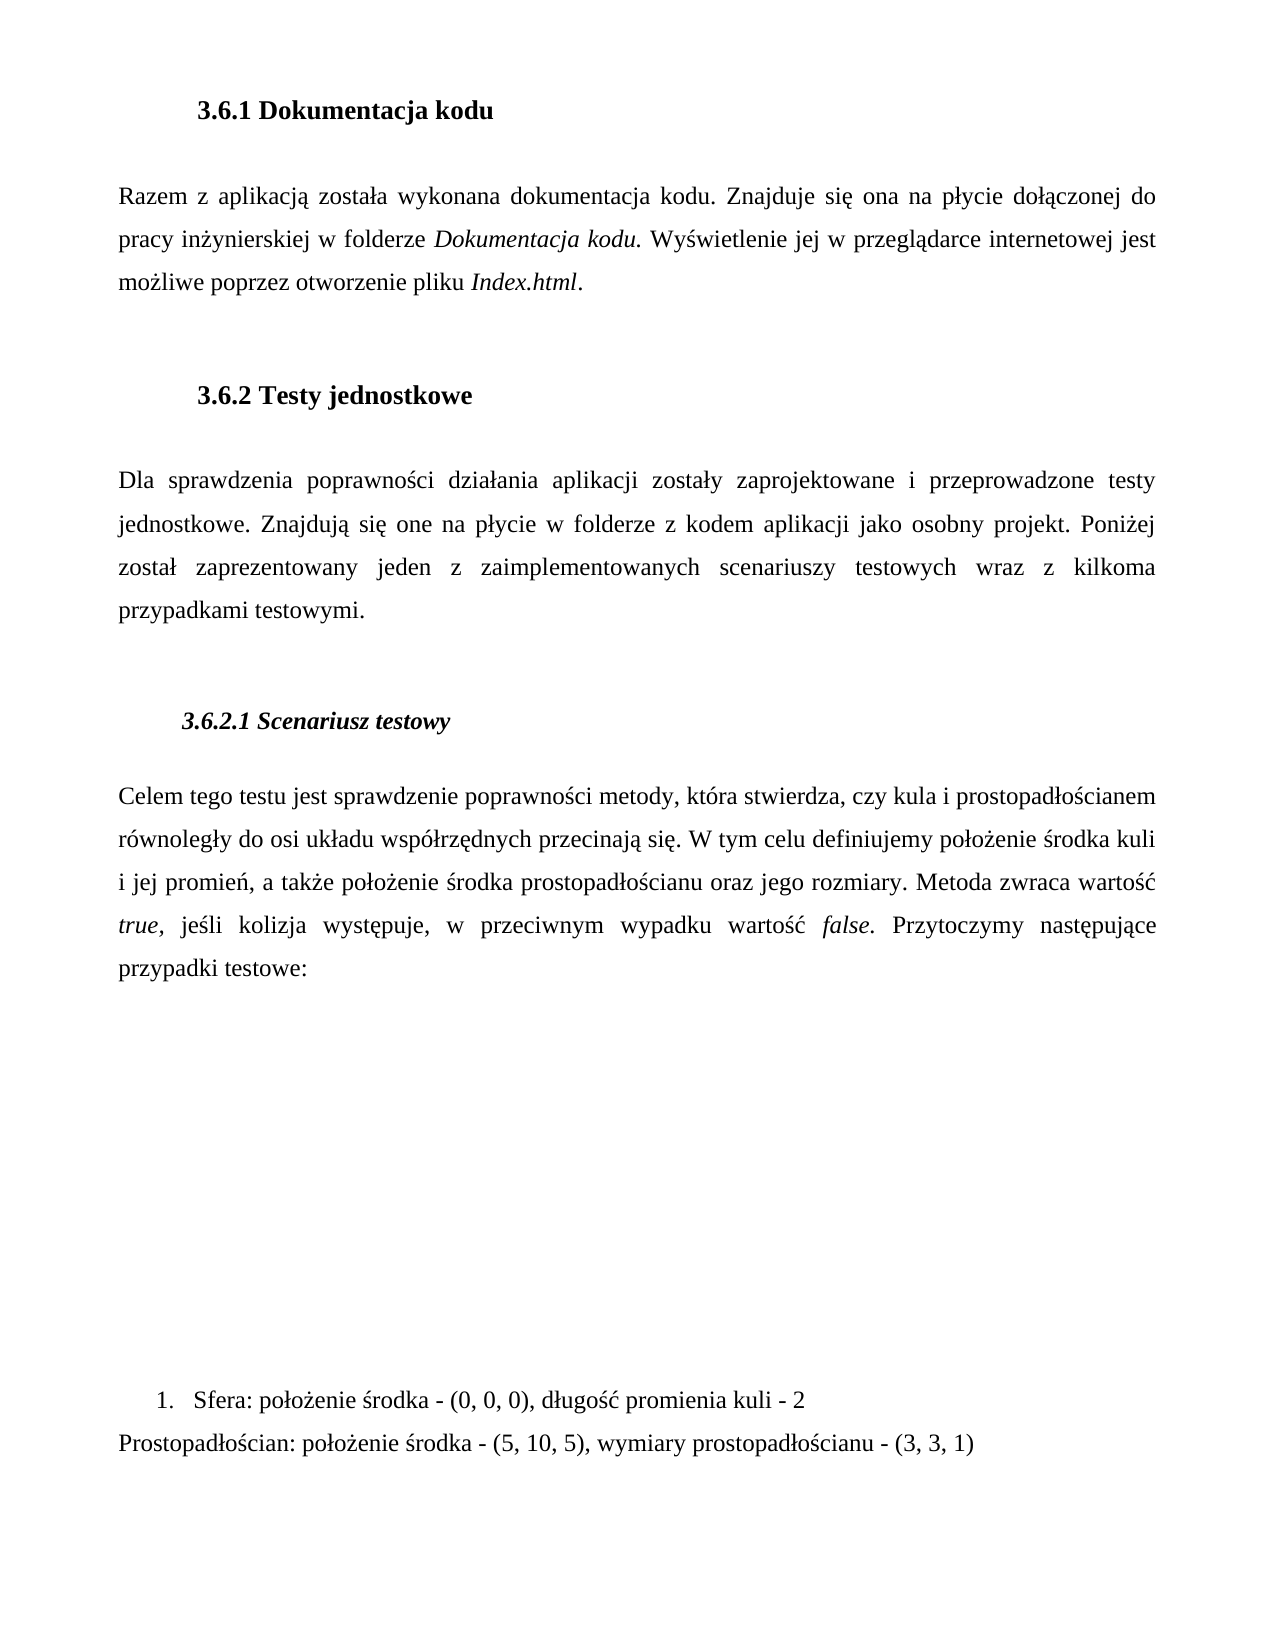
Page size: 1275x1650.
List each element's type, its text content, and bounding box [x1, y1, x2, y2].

text Celem tego testu jest sprawdzenie poprawności metody, która stwierdza, czy kula i prostopadłościanem równoległy do osi układu współrzędnych przecinają się. W tym celu definiujemy położenie środka kuli i jej promień, a także położenie środka prostopadłościanu oraz jego rozmiary. Metoda zwraca wartość true, jeśli kolizja występuje, w przeciwnym wypadku wartość false. Przytoczymy następujące przypadki testowe: [118, 781, 1157, 982]
subtitle Dokumentacja kodu [191, 94, 1157, 126]
subtitle Scenariusz testowy [176, 706, 1157, 735]
text Razem z aplikacją została wykonana dokumentacja kodu. Znajduje się ona na płycie dołączonej do pracy inżynierskiej w folderze Dokumentacja kodu. Wyświetlenie jej w przeglądarce internetowej jest możliwe poprzez otworzenie pliku Index.html. [118, 181, 1157, 296]
text Dla sprawdzenia poprawności działania aplikacji zostały zaprojektowane i przeprowadzone testy jednostkowe. Znajdują się one na płycie w folderze z kodem aplikacji jako osobny projekt. Poniżej został zaprezentowany jeden z zaimplementowanych scenariuszy testowych wraz z kilkoma przypadkami testowymi. [118, 466, 1157, 624]
text Prostopadłościan: położenie środka - (5, 10, 5), wymiary prostopadłościanu - (3, 3, 1) [118, 1428, 1157, 1457]
list Sfera: położenie środka - (0, 0, 0), długość promienia kuli - 2 [156, 1385, 1157, 1413]
subtitle Testy jednostkowe [191, 379, 1157, 410]
